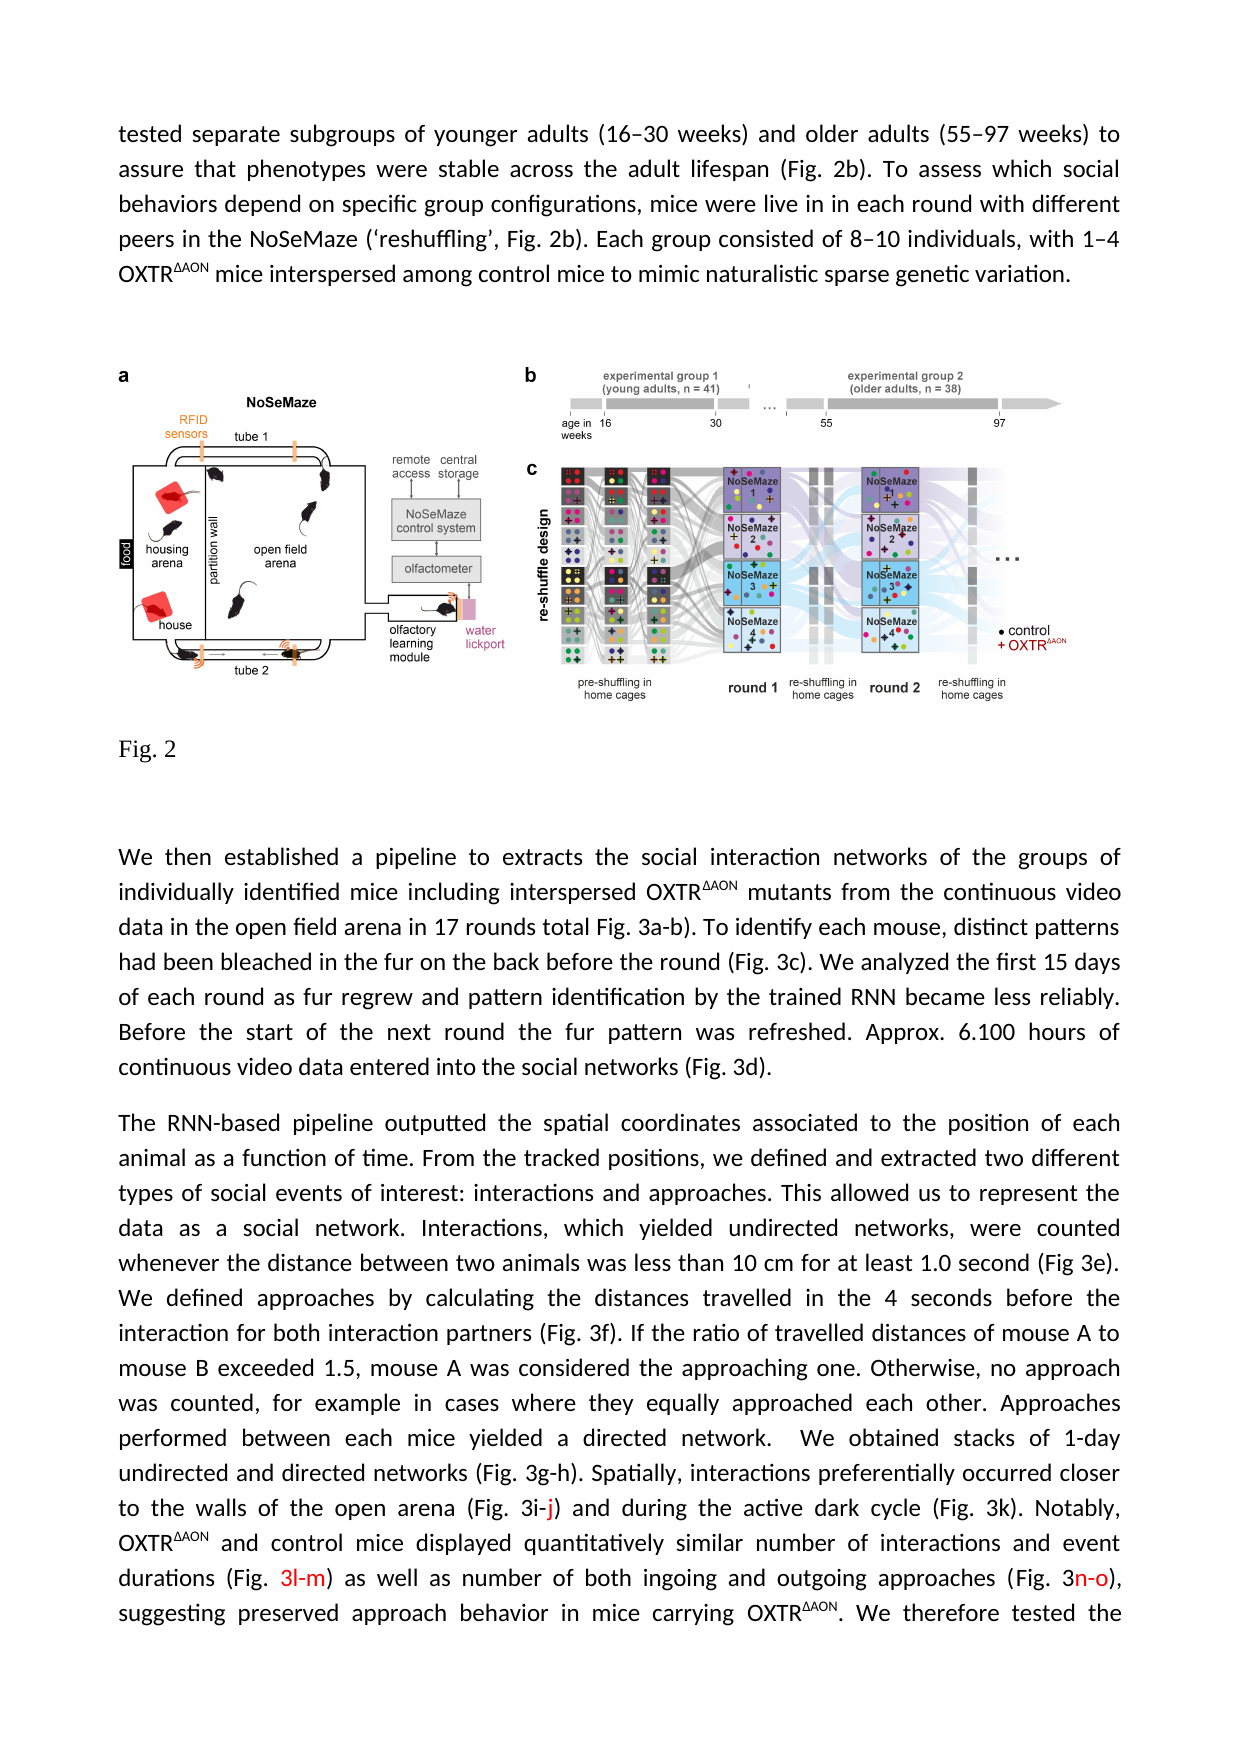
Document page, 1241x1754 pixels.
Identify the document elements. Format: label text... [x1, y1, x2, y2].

list The RNN-based pipeline outputted the spatial coordinates associated to the position of each animal as a function of time. From the tracked positions, we defined and extracted two different types of social events of interest: interactions and approaches. This allowed us to represent the data as a social network. Interactions, which yielded undirected networks, were counted whenever the distance between two animals was less than 10 cm for at least 1.0 second (Fig 3e). We defined approaches by calculating the distances travelled in the 4 seconds before the interaction for both interaction partners (Fig. 3f). If the ratio of travelled distances of mouse A to mouse B exceeded 1.5, mouse A was considered the approaching one. Otherwise, no approach was counted, for example in cases where they equally approached each other. Approaches performed between each mice yielded a directed network. We obtained stacks of 1-day undirected and directed networks (Fig. 3g-h). Spatially, interactions preferentially occurred closer to the walls of the open arena (Fig. 3i-j) and during the active dark cycle (Fig. 3k). Notably, OXTRΔAON and control mice displayed quantitatively similar number of interactions and event durations (Fig. 3l-m) as well as number of both ingoing and outgoing approaches (Fig. 3n-o), suggesting preserved approach behavior in mice carrying OXTRΔAON. We therefore tested the [118, 1107, 1122, 1628]
list We then established a pipeline to extracts the social interaction networks of the groups of individually identified mice including interspersed OXTRΔAON mutants from the continuous video data in the open field arena in 17 rounds total Fig. 3a-b). To identify each mouse, distinct patterns had been bleached in the fur on the back before the round (Fig. 3c). We analyzed the first 15 days of each round as fur regrew and pattern identification by the trained RNN became less reliably. Before the start of the next round the fur pattern was refreshed. Approx. 6.100 hours of continuous video data entered into the social networks (Fig. 3d). [118, 841, 1122, 1082]
text tested separate subgroups of younger adults (16–30 weeks) and older adults (55–97 weeks) to assure that phenotypes were stable across the adult lifespan (Fig. 2b). To assess which social behaviors depend on specific group configurations, mice were live in in each round with different peers in the NoSeMaze (‘reshuffling’, Fig. 2b). Each group consisted of 8–10 individuals, with 1–4 OXTRΔAON mice interspersed among control mice to mimic naturalistic sparse genetic variation. [118, 118, 1122, 289]
text Fig. 2 [118, 734, 1122, 762]
